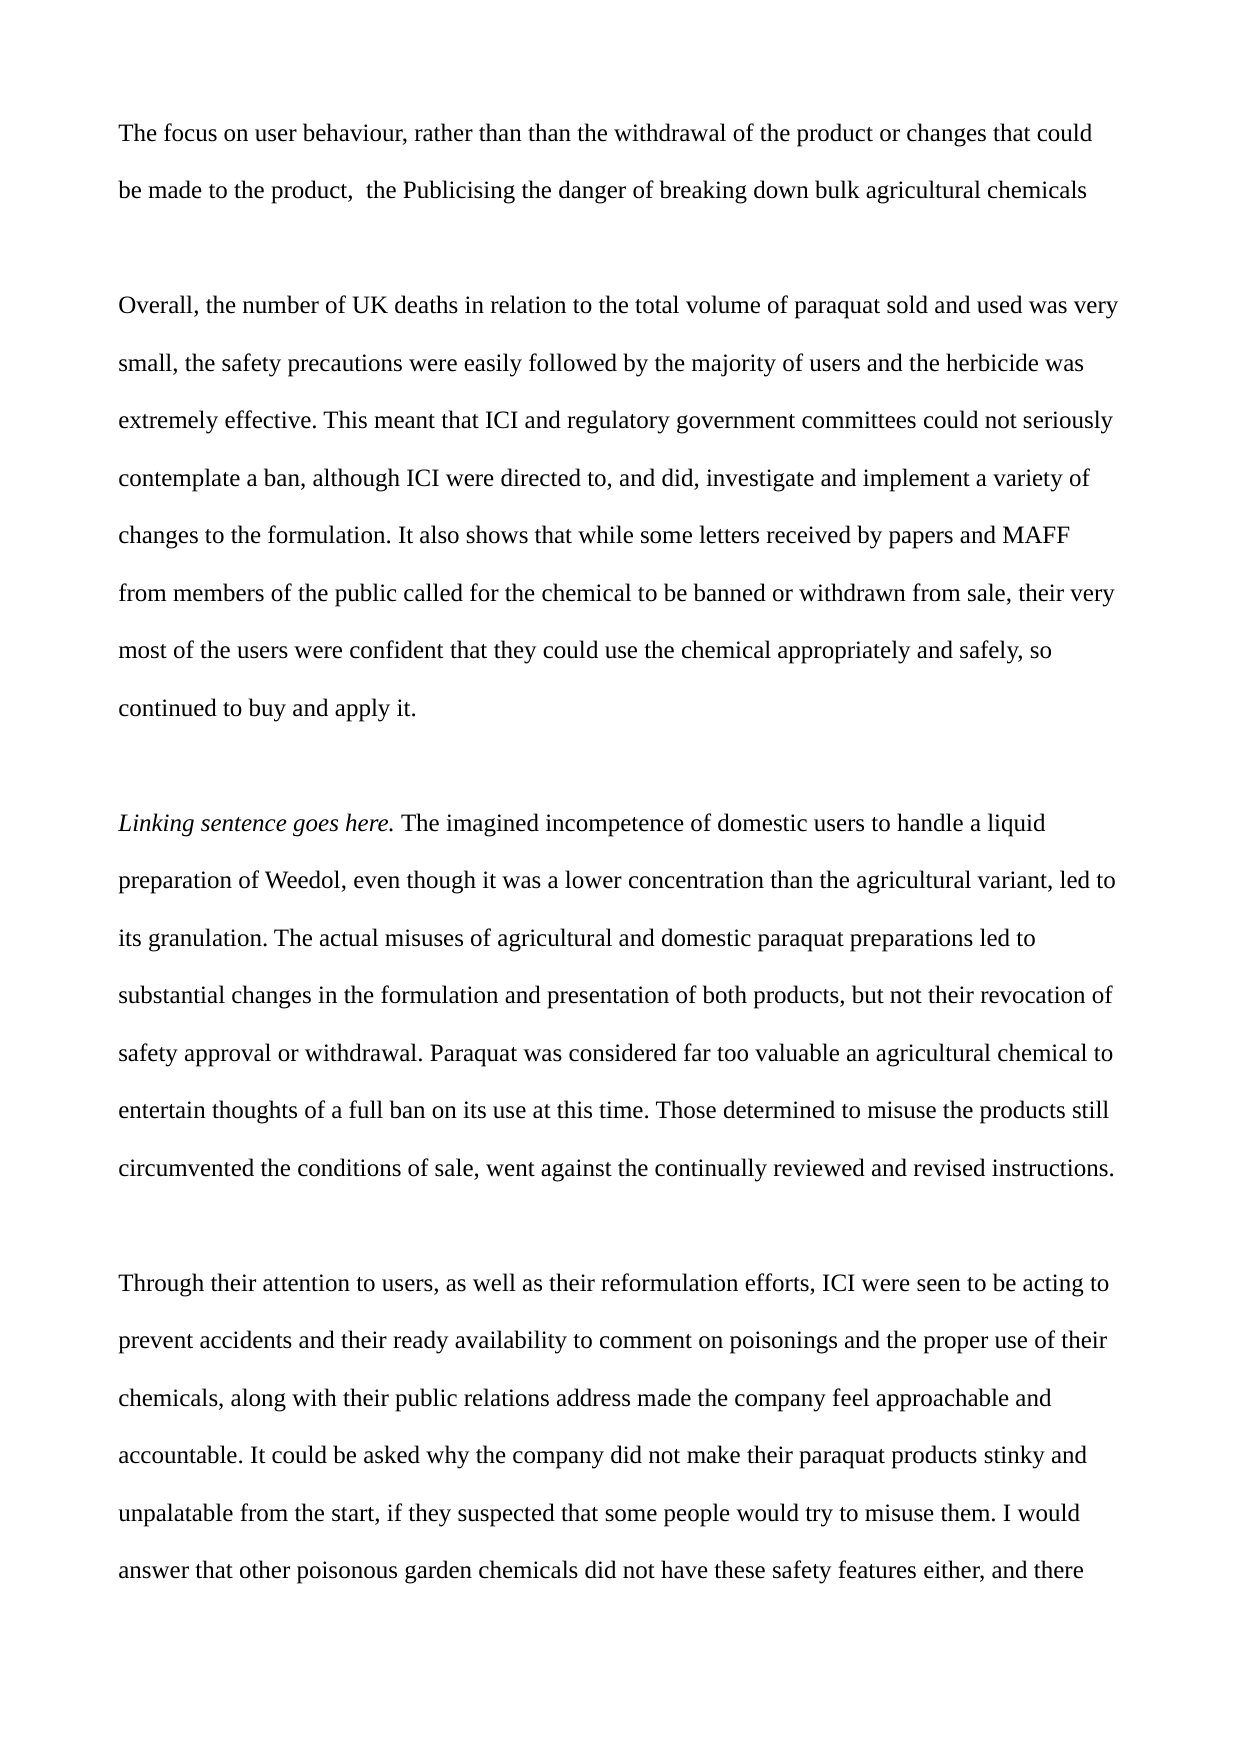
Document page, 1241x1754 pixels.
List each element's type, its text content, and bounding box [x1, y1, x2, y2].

text Through their attention to users, as well as their reformulation efforts, ICI were seen to be acting to prevent accidents and their ready availability to comment on poisonings and the proper use of their chemicals, along with their public relations address made the company feel approachable and accountable. It could be asked why the company did not make their paraquat products stinky and unpalatable from the start, if they suspected that some people would try to misuse them. I would answer that other poisonous garden chemicals did not have these safety features either, and there [118, 1268, 1122, 1584]
text Linking sentence goes here. The imagined incompetence of domestic users to handle a liquid preparation of Weedol, even though it was a lower concentration than the agricultural variant, led to its granulation. The actual misuses of agricultural and domestic paraquat preparations led to substantial changes in the formulation and presentation of both products, but not their revocation of safety approval or withdrawal. Paraquat was considered far too valuable an agricultural chemical to entertain thoughts of a full ban on its use at this time. Those determined to misuse the products still circumvented the conditions of sale, went against the continually reviewed and revised instructions. [118, 808, 1122, 1182]
text Overall, the number of UK deaths in relation to the total volume of paraquat sold and used was very small, the safety precautions were easily followed by the majority of users and the herbicide was extremely effective. This meant that ICI and regulatory government committees could not seriously contemplate a ban, although ICI were directed to, and did, investigate and implement a variety of changes to the formulation. It also shows that while some letters received by papers and MAFF from members of the public called for the chemical to be banned or withdrawn from sale, their very most of the users were confident that they could use the chemical appropriately and safely, so continued to buy and apply it. [118, 291, 1122, 722]
text The focus on user behaviour, rather than than the withdrawal of the product or changes that could be made to the product, the Publicising the danger of breaking down bulk agricultural chemicals [118, 118, 1122, 204]
